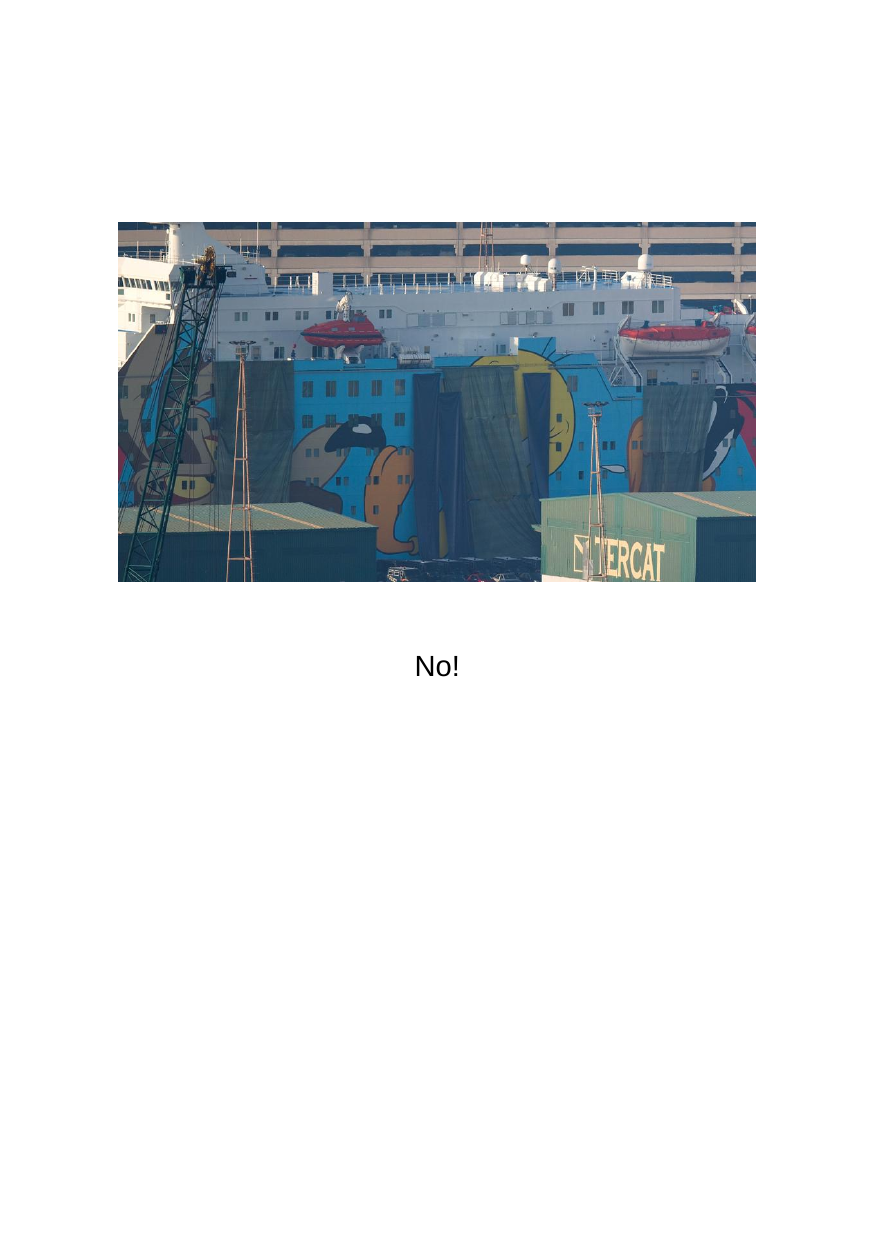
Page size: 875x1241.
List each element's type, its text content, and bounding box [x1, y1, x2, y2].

picture [118, 222, 756, 582]
text No! [118, 648, 756, 682]
